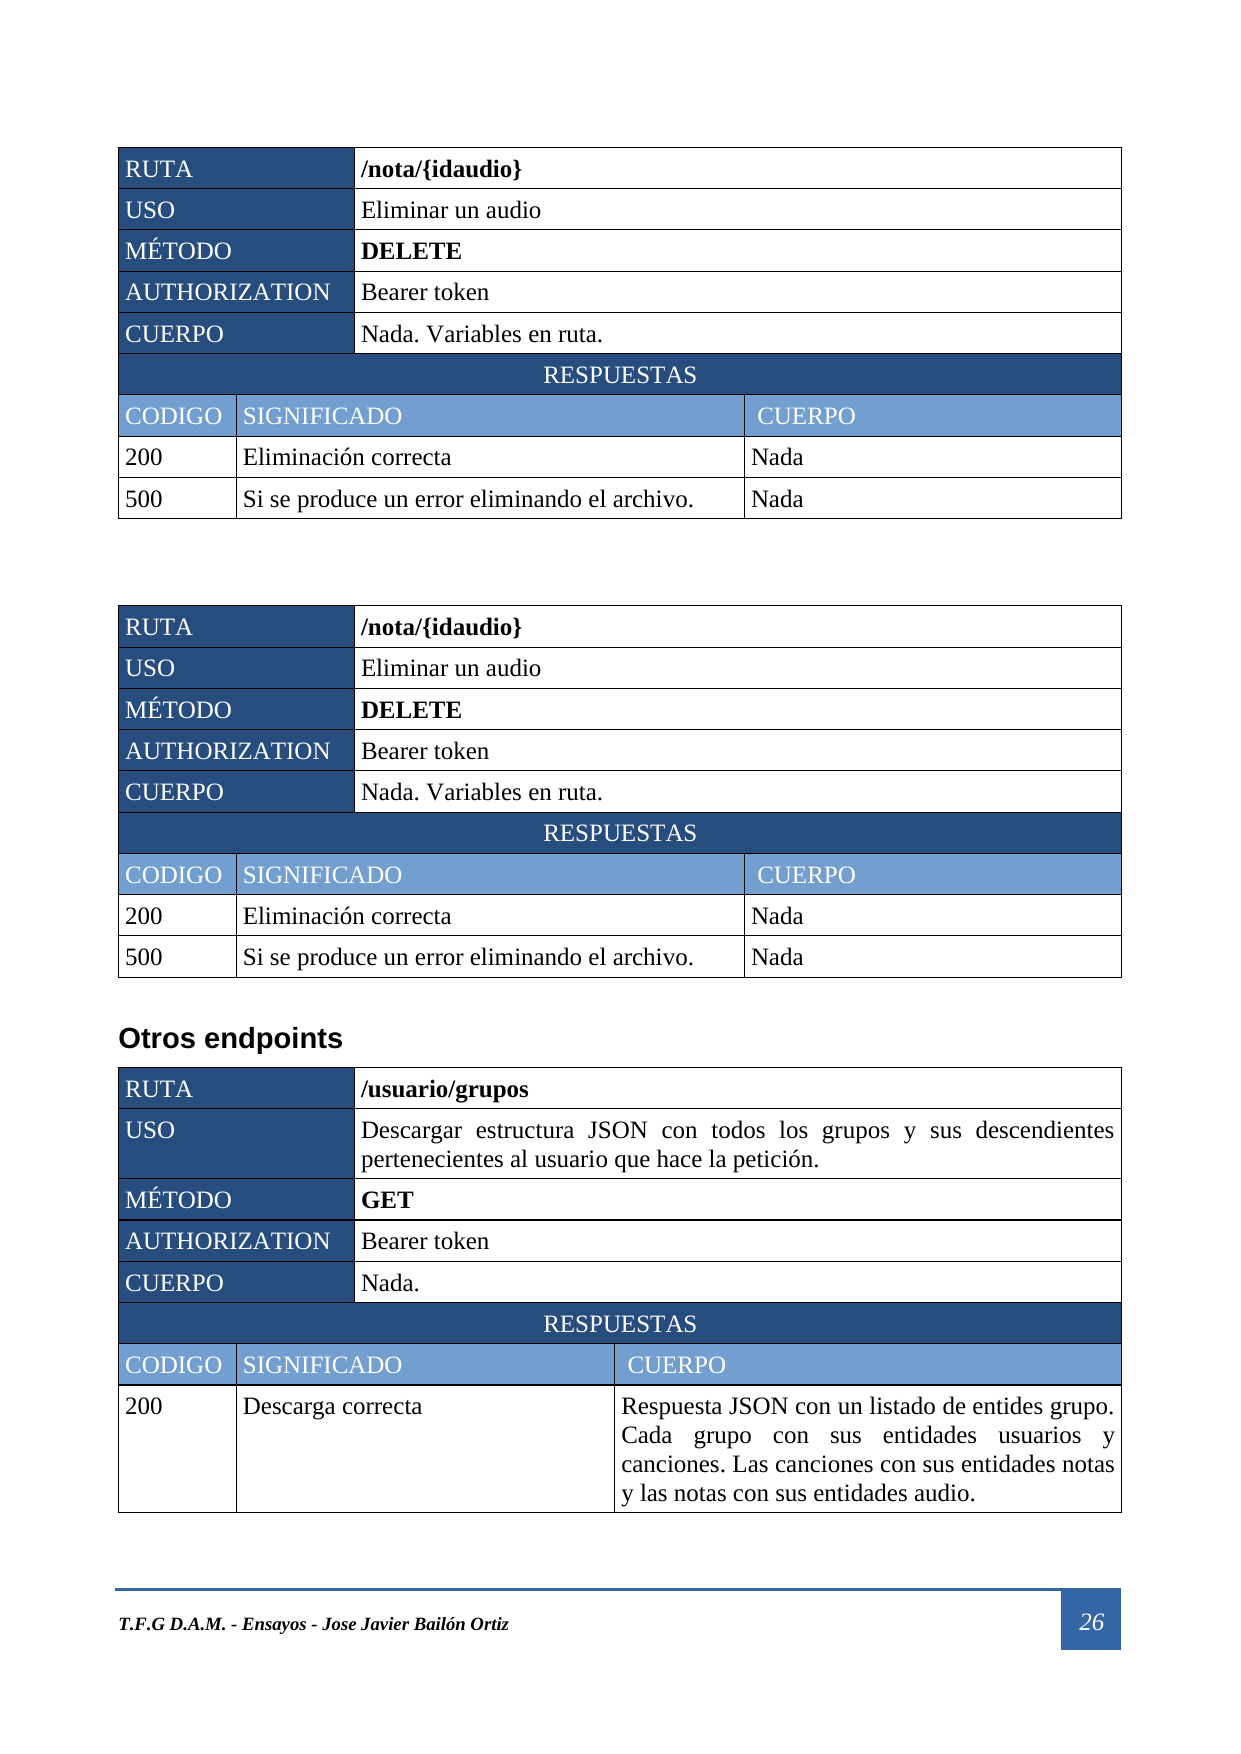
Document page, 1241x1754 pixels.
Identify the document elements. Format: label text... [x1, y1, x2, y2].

table_cell SIGNIFICADO [237, 854, 744, 894]
table_cell Bearer token [355, 1221, 1121, 1261]
table_cell CUERPO [745, 854, 1121, 894]
table_cell CUERPO [119, 771, 354, 812]
table_cell 200 [119, 1386, 236, 1512]
table_cell CUERPO [745, 395, 1121, 436]
table_header /nota/{idaudio} [355, 606, 1121, 647]
table_cell Descarga correcta [237, 1386, 614, 1512]
table_cell AUTHORIZATION [119, 730, 354, 770]
table_cell Nada [745, 895, 1121, 935]
table_header RUTA [119, 1068, 354, 1108]
table_cell RESPUESTAS [119, 1303, 1121, 1343]
table_cell USO [119, 1109, 354, 1178]
table_cell Nada [745, 437, 1121, 477]
table_cell 500 [119, 936, 236, 977]
table_cell 500 [119, 478, 236, 518]
table_cell Eliminar un audio [355, 648, 1121, 688]
table_header /nota/{idaudio} [355, 148, 1121, 188]
subtitle Otros endpoints [118, 1021, 1122, 1054]
table_cell GET [355, 1179, 1121, 1219]
table_cell SIGNIFICADO [237, 395, 744, 436]
table_cell Descargar estructura JSON con todos los grupos y sus descendientes pertenecientes al usuario que hace la petición. [355, 1109, 1121, 1178]
table_cell CUERPO [119, 1262, 354, 1302]
table_cell USO [119, 189, 354, 229]
table_cell SIGNIFICADO [237, 1344, 614, 1384]
table_header RUTA [119, 606, 354, 647]
table_cell CODIGO [119, 395, 236, 436]
table_cell MÉTODO [119, 689, 354, 729]
table_cell Eliminación correcta [237, 895, 744, 935]
table_cell 200 [119, 895, 236, 935]
table_cell Si se produce un error eliminando el archivo. [237, 478, 744, 518]
table_cell Si se produce un error eliminando el archivo. [237, 936, 744, 977]
table_cell Bearer token [355, 730, 1121, 770]
table_cell CUERPO [615, 1344, 1121, 1384]
table_cell Nada. [355, 1262, 1121, 1302]
table_cell Respuesta JSON con un listado de entides grupo. Cada grupo con sus entidades usuarios y canciones. Las canciones con sus entidades notas y las notas con sus entidades audio. [615, 1386, 1121, 1512]
table_cell Nada. Variables en ruta. [355, 771, 1121, 812]
table_cell MÉTODO [119, 230, 354, 271]
table_cell DELETE [355, 689, 1121, 729]
table_cell USO [119, 648, 354, 688]
table_cell Nada [745, 478, 1121, 518]
table_cell RESPUESTAS [119, 813, 1121, 853]
table_cell DELETE [355, 230, 1121, 271]
table_cell 200 [119, 437, 236, 477]
table_cell AUTHORIZATION [119, 272, 354, 312]
table_cell Eliminar un audio [355, 189, 1121, 229]
table_cell Nada. Variables en ruta. [355, 313, 1121, 353]
table_cell CODIGO [119, 1344, 236, 1384]
table_cell Bearer token [355, 272, 1121, 312]
table_cell RESPUESTAS [119, 354, 1121, 394]
table_cell Eliminación correcta [237, 437, 744, 477]
table_cell CODIGO [119, 854, 236, 894]
table_cell CUERPO [119, 313, 354, 353]
table_cell MÉTODO [119, 1179, 354, 1219]
table_header /usuario/grupos [355, 1068, 1121, 1108]
table_cell Nada [745, 936, 1121, 977]
table_header RUTA [119, 148, 354, 188]
table_cell AUTHORIZATION [119, 1221, 354, 1261]
